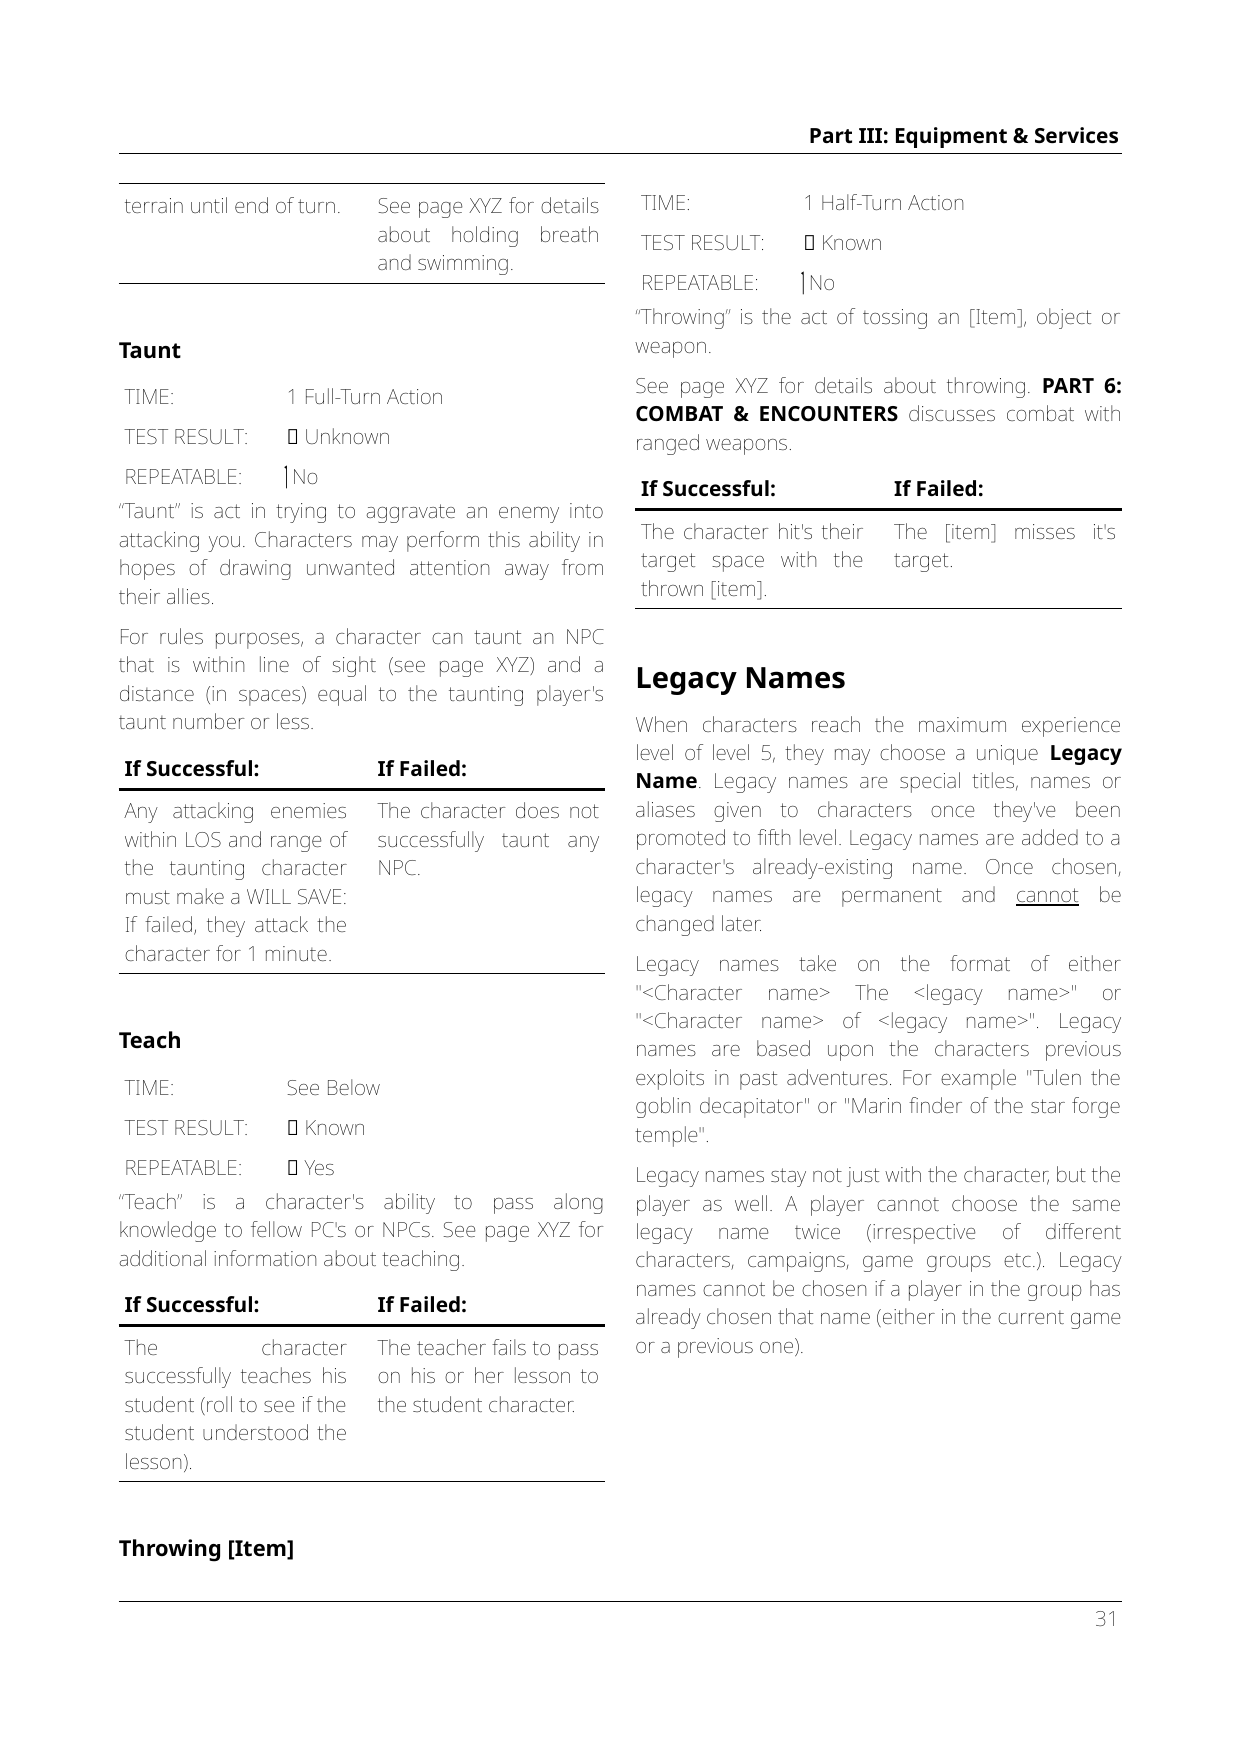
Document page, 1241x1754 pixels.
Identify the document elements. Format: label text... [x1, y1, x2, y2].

text “Taunt” is act in trying to aggravate an enemy into attacking you. Characters may perform this ability in hopes of drawing unwanted attention away from their allies. [118, 496, 605, 610]
text Taunt [118, 335, 605, 365]
table_cell The character does not successfully taunt any NPC. [372, 791, 605, 973]
table_cell Any attacking enemies within LOS and range of the taunting character must make a WILL SAVE: If failed, they attack the character for 1 minute. [119, 791, 353, 973]
table_cell  Yes [281, 1147, 605, 1187]
table_header See Below [281, 1067, 605, 1107]
table_cell TEST RESULT: [119, 417, 281, 457]
table_header If Successful: [119, 748, 353, 788]
table_cell TEST RESULT: [635, 223, 797, 262]
table_header 1 Full-Turn Action [281, 377, 605, 417]
table_cell REPEATABLE: [119, 1147, 281, 1187]
text Teach [118, 1026, 605, 1055]
table_cell [353, 184, 372, 282]
text See page XYZ for details about throwing. PART 6: COMBAT & ENCOUNTERS discusses combat with ranged weapons. [635, 371, 1122, 456]
table_header If Successful: [635, 469, 869, 508]
text Throwing [Item] [118, 1533, 605, 1563]
table_header If Successful: [119, 1284, 353, 1324]
table_cell [869, 511, 888, 608]
text Legacy names take on the format of either "<Character name> The <legacy name>" or "<Character name> of <legacy name>". Legacy names are based upon the characters previous exploits in past adventures. For example "Tulen the goblin decapitator" or "Marin finder of the star forge temple". [635, 949, 1122, 1148]
table_cell  Unknown [281, 417, 605, 457]
table_cell The teacher fails to pass on his or her lesson to the student character. [372, 1327, 605, 1481]
text “Throwing” is the act of tossing an [Item], object or weapon. [635, 302, 1122, 359]
text When characters reach the maximum experience level of level 5, they may choose a unique Legacy Name. Legacy names are special titles, names or aliases given to characters once they've been promoted to fifth level. Legacy names are added to a character's already-existing name. Once chosen, legacy names are permanent and cannot be changed later. [635, 710, 1122, 937]
table_header 1 Half-Turn Action [797, 183, 1122, 222]
table_cell The character successfully teaches his student (roll to see if the student understood the lesson). [119, 1327, 353, 1481]
table_cell The character hit's their target space with the thrown [item]. [635, 511, 869, 608]
table_cell  Known [797, 223, 1122, 262]
table_cell See page XYZ for details about holding breath and swimming. [372, 184, 605, 282]
table_cell  No [797, 263, 1122, 302]
table_header If Failed: [372, 1284, 605, 1324]
table_header [353, 748, 372, 788]
table_cell REPEATABLE: [635, 263, 797, 302]
table_header TIME: [119, 377, 281, 417]
table_cell TEST RESULT: [119, 1107, 281, 1147]
table_cell The [item] misses it's target. [888, 511, 1122, 608]
subtitle Legacy Names [635, 658, 1122, 697]
table_cell [353, 791, 372, 973]
table_cell  Known [281, 1107, 605, 1147]
table_header TIME: [119, 1067, 281, 1107]
table_header If Failed: [372, 748, 605, 788]
table_header If Failed: [888, 469, 1122, 508]
table_cell terrain until end of turn. [119, 184, 353, 282]
table_cell  No [281, 457, 605, 496]
table_cell REPEATABLE: [119, 457, 281, 496]
text Legacy names stay not just with the character, but the player as well. A player cannot choose the same legacy name twice (irrespective of different characters, campaigns, game groups etc.). Legacy names cannot be chosen if a player in the group has already chosen that name (either in the current game or a previous one). [635, 1160, 1122, 1359]
table_header [869, 469, 888, 508]
table_cell [353, 1327, 372, 1481]
table_header [353, 1284, 372, 1324]
text For rules purposes, a character can taunt an NPC that is within line of sight (see page XYZ) and a distance (in spaces) equal to the taunting player's taunt number or less. [118, 622, 605, 736]
text “Teach” is a character's ability to pass along knowledge to fellow PC's or NPCs. See page XYZ for additional information about teaching. [118, 1187, 605, 1272]
table_header TIME: [635, 183, 797, 222]
